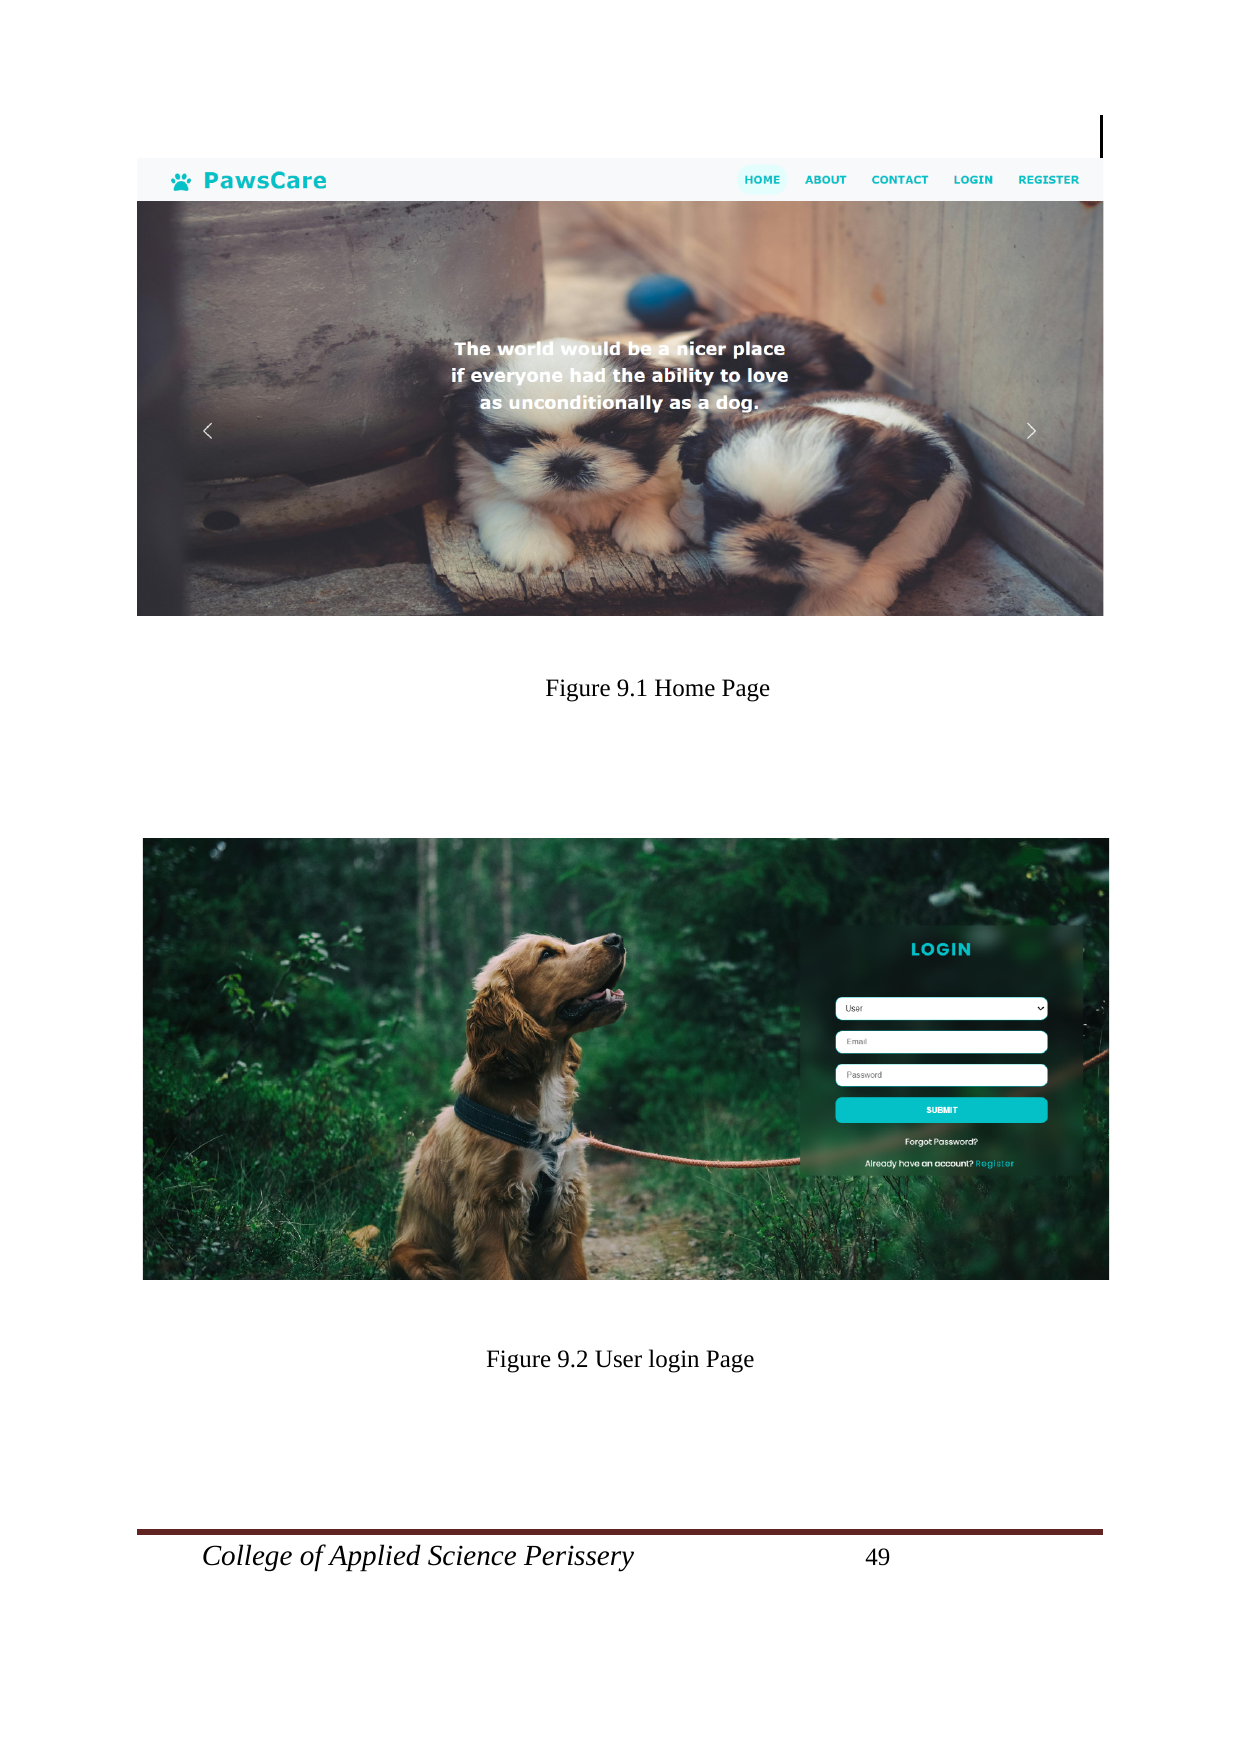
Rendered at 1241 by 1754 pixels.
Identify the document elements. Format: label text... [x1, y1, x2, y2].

text Figure 9.2 User login Page [137, 1344, 1103, 1372]
text Figure 9.1 Home Page [137, 673, 1103, 701]
